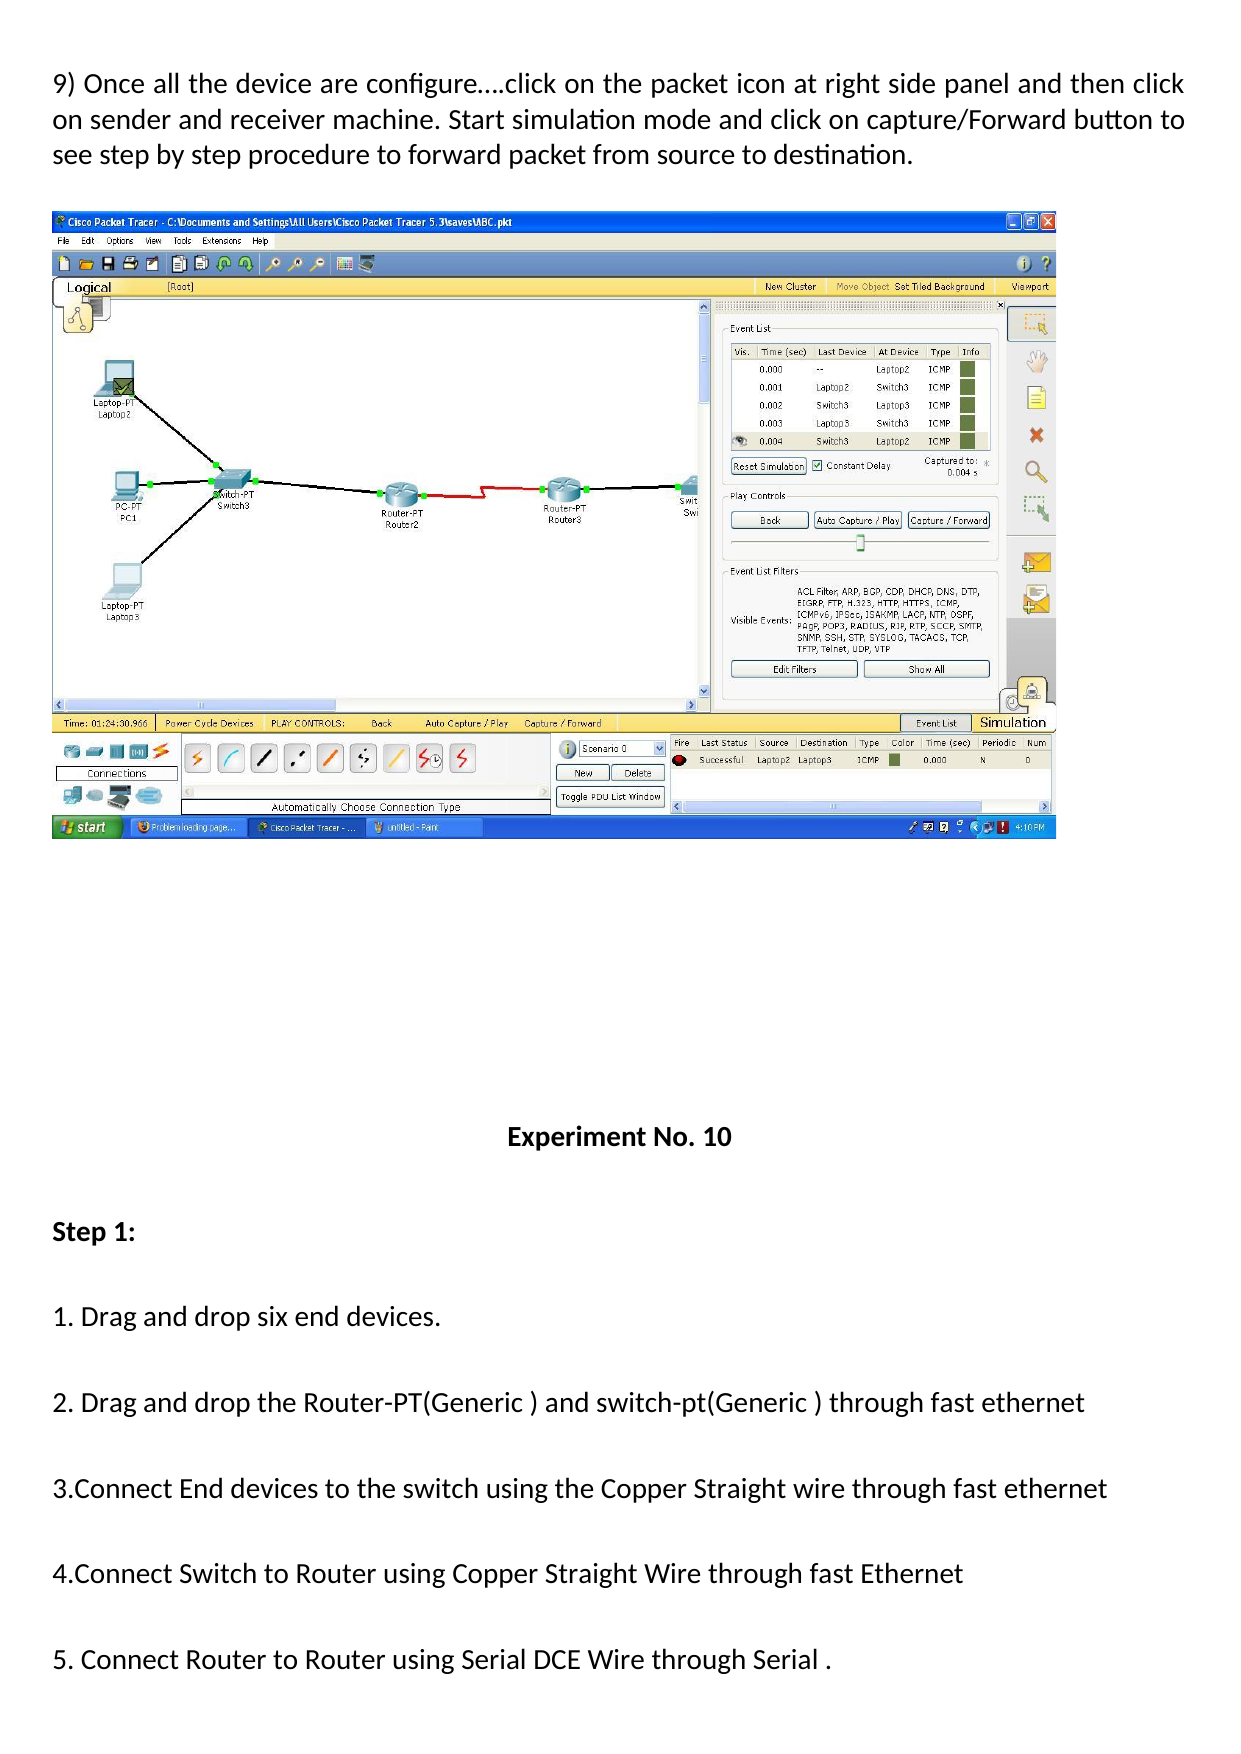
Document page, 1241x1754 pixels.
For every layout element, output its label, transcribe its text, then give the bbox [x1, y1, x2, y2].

text 5. Connect Router to Router using Serial DCE Wire through Serial . [52, 1641, 1187, 1677]
text 3.Connect End devices to the switch using the Copper Straight wire through fast ethernet [52, 1470, 1187, 1505]
text 4.Connect Switch to Router using Copper Straight Wire through fast Ethernet [52, 1555, 1187, 1591]
list Experiment No. 10 [52, 1118, 1187, 1154]
list 9) Once all the device are configure….click on the packet icon at right side panel and then click on sender and receiver machine. Start simulation mode and click on capture/Forward button to see step by step procedure to forward packet from source to destination. [52, 65, 1187, 172]
text 2. Drag and drop the Router-PT(Generic ) and switch-pt(Generic ) through fast ethernet [52, 1384, 1187, 1420]
text Step 1: [52, 1213, 1187, 1248]
text 1. Drag and drop six end devices. [52, 1298, 1187, 1334]
